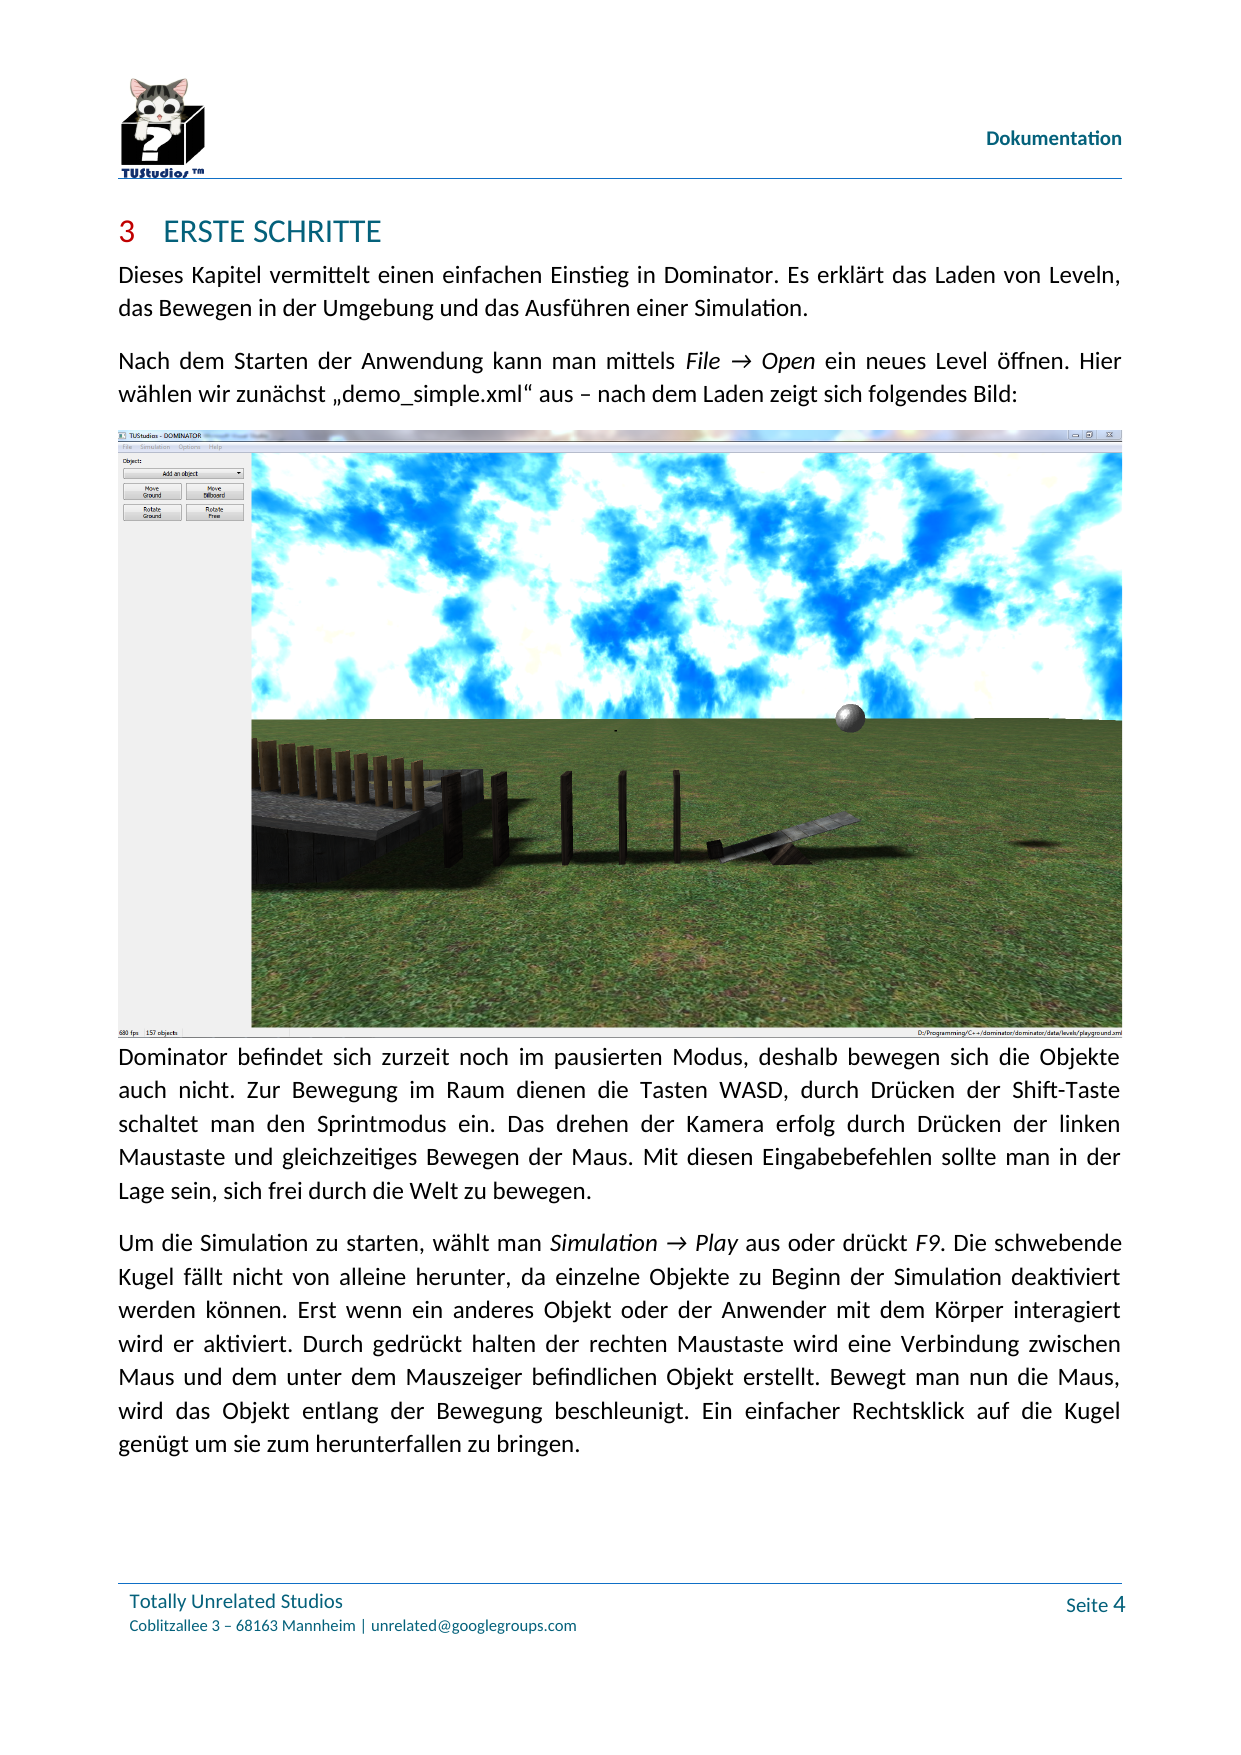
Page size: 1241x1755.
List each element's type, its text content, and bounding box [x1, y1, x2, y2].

text Dieses Kapitel vermittelt einen einfachen Einstieg in Dominator. Es erklärt das Laden von Leveln, das Bewegen in der Umgebung und das Ausführen einer Simulation. [118, 259, 1122, 323]
picture [245, 1620, 252, 1630]
picture [118, 430, 1123, 1038]
subtitle Erste Schritte [118, 210, 1122, 251]
text Dominator befindet sich zurzeit noch im pausierten Modus, deshalb bewegen sich die Objekte auch nicht. Zur Bewegung im Raum dienen die Tasten WASD, durch Drücken der Shift-Taste schaltet man den Sprintmodus ein. Das drehen der Kamera erfolg durch Drücken der linken Maustaste und gleichzeitiges Bewegen der Maus. Mit diesen Eingabebefehlen sollte man in der Lage sein, sich frei durch die Welt zu bewegen. [118, 1038, 1122, 1205]
picture [439, 1620, 450, 1633]
text Um die Simulation zu starten, wählt man Simulation → Play aus oder drückt F9. Die schwebende Kugel fällt nicht von alleine herunter, da einzelne Objekte zu Beginn der Simulation deaktiviert werden können. Erst wenn ein anderes Objekt oder der Anwender mit dem Körper interagiert wird er aktiviert. Durch gedrückt halten der rechten Maustaste wird eine Verbindung zwischen Maus und dem unter dem Mauszeiger befindlichen Objekt erstellt. Bewegt man nun die Maus, wird das Objekt entlang der Bewegung beschleunigt. Ein einfacher Rechtsklick auf die Kugel genügt um sie zum herunterfallen zu bringen. [118, 1227, 1122, 1459]
picture [118, 73, 207, 179]
text Nach dem Starten der Anwendung kann man mittels File → Open ein neues Level öffnen. Hier wählen wir zunächst „demo_simple.xml“ aus – nach dem Laden zeigt sich folgendes Bild: [118, 345, 1122, 409]
picture [282, 1620, 286, 1631]
